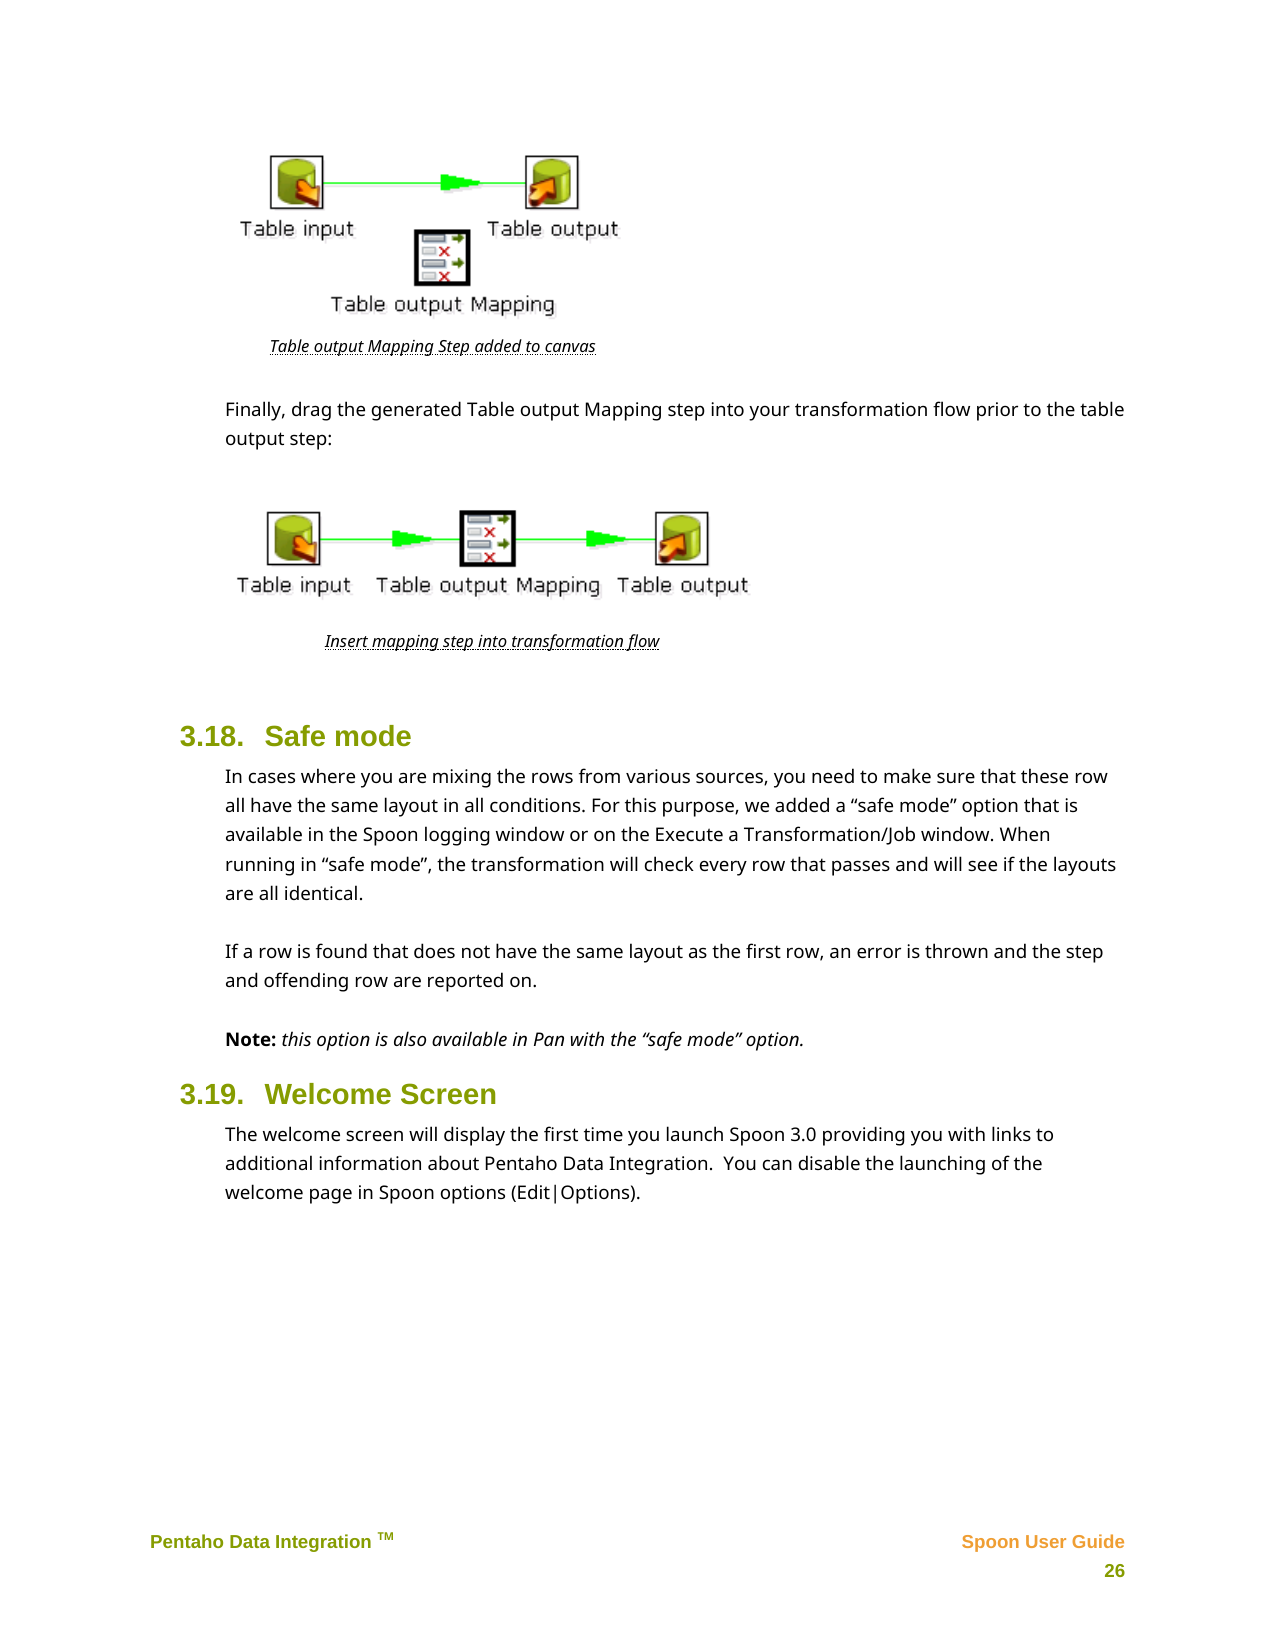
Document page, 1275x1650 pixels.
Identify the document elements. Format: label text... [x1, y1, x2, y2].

text The welcome screen will display the first time you launch Spoon 3.0 providing you with links to additional information about Pentaho Data Integration. You can disable the launching of the welcome page in Spoon options (Edit|Options). [225, 1118, 1125, 1205]
text In cases where you are mixing the rows from various sources, you need to make sure that these row all have the same layout in all conditions. For this purpose, we added a “safe mode” option that is available in the Spoon logging window or on the Execute a Transformation/Job window. When running in “safe mode”, the transformation will check every row that passes and will see if the layouts are all identical. [225, 760, 1125, 906]
picture [225, 498, 764, 630]
picture [225, 137, 646, 335]
subtitle Safe mode [179, 719, 1125, 754]
subtitle Welcome Screen [179, 1077, 1125, 1112]
text Table output Mapping Step added to canvas [225, 335, 642, 357]
text Insert mapping step into transformation flow [225, 630, 761, 652]
text Note: this option is also available in Pan with the “safe mode” option. [225, 1023, 1125, 1052]
text Finally, drag the generated Table output Mapping step into your transformation flow prior to the table output step: [225, 393, 1125, 452]
text If a row is found that does not have the same layout as the first row, an error is thrown and the step and offending row are reported on. [225, 935, 1125, 993]
text [223, 497, 762, 665]
